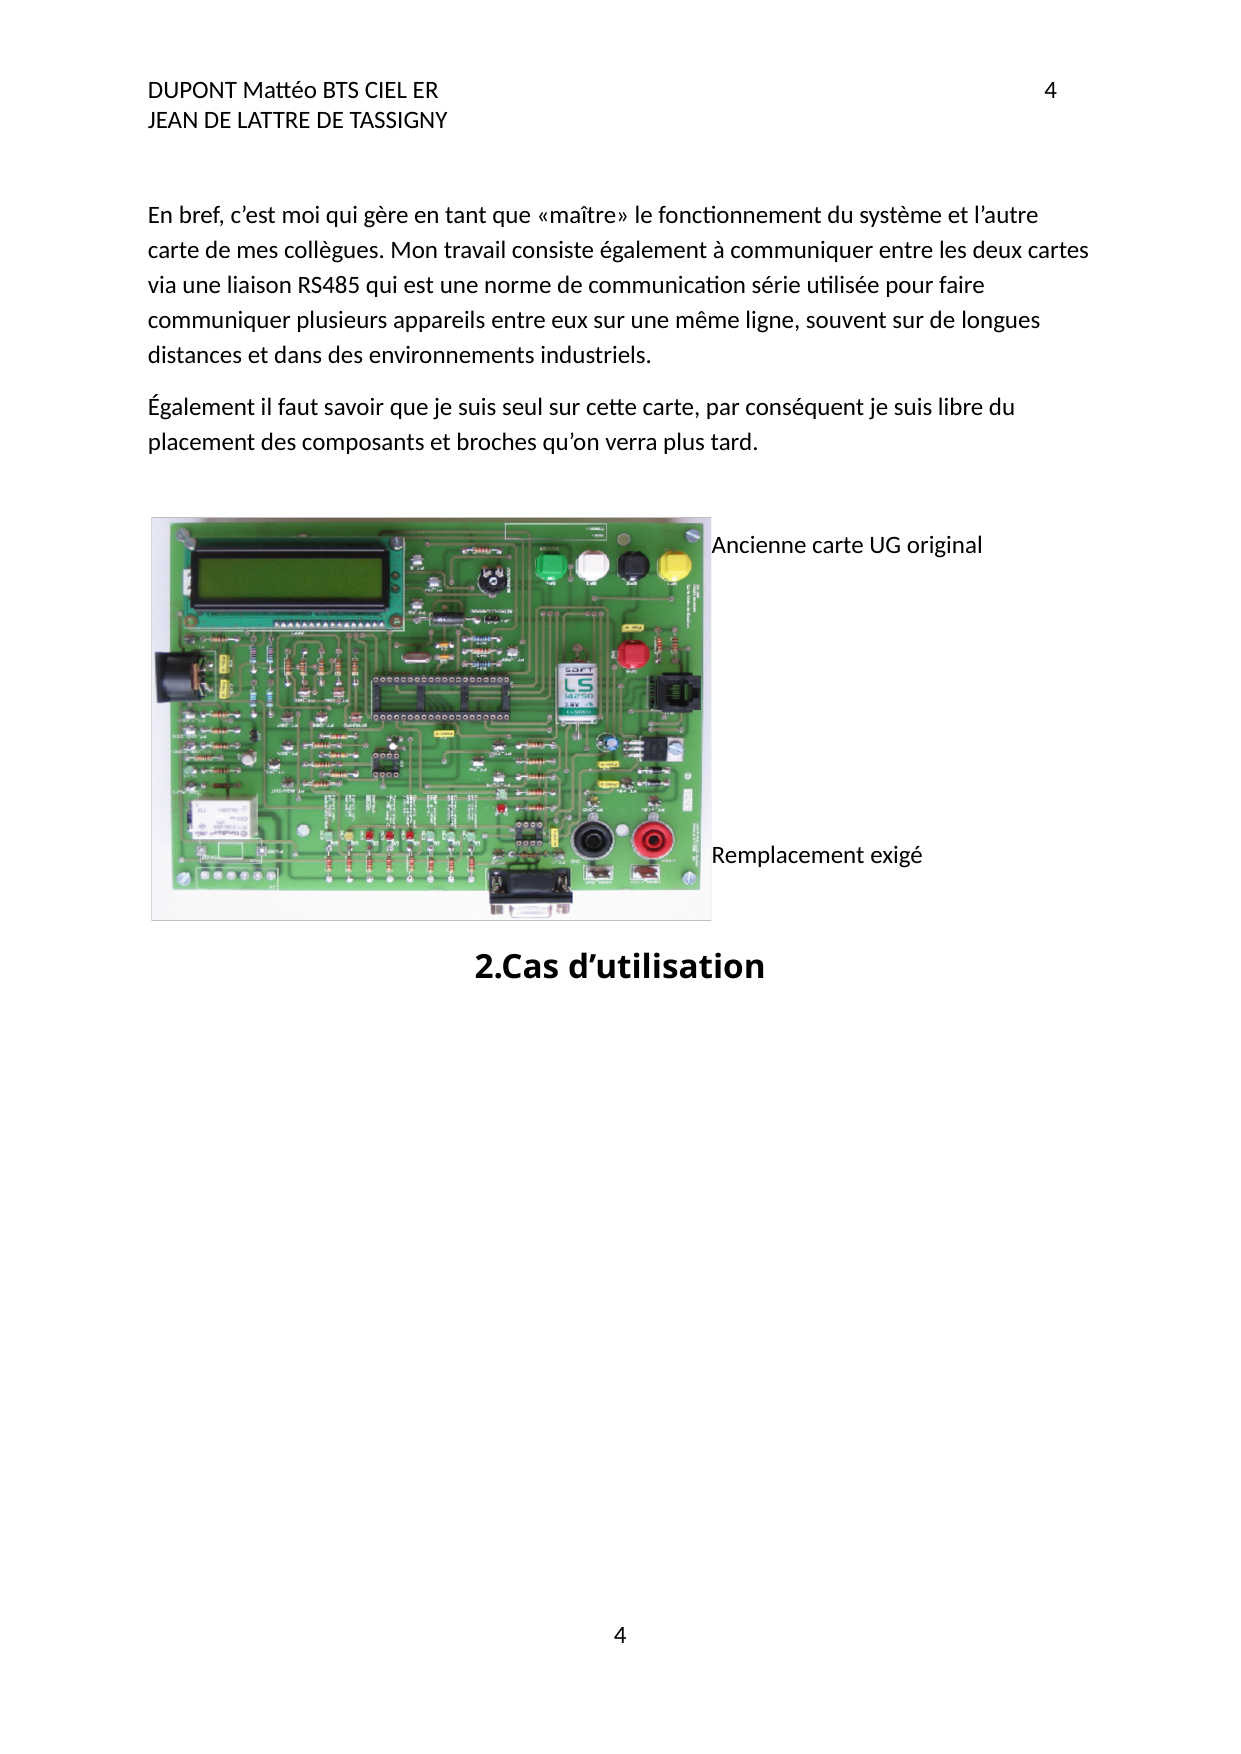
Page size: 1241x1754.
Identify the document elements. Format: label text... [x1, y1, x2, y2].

picture [151, 515, 712, 922]
text En bref, c’est moi qui gère en tant que «maître» le fonctionnement du système et l’autre carte de mes collègues. Mon travail consiste également à communiquer entre les deux cartes via une liaison RS485 qui est une norme de communication série utilisée pour faire communiquer plusieurs appareils entre eux sur une même ligne, souvent sur de longues distances et dans des environnements industriels. [148, 199, 1093, 370]
text Remplacement exigé [712, 839, 1093, 870]
subtitle 2.Cas d’utilisation [148, 943, 1093, 988]
text Également il faut savoir que je suis seul sur cette carte, par conséquent je suis libre du placement des composants et broches qu’on verra plus tard. [148, 391, 1093, 456]
text Ancienne carte UG original [712, 529, 1093, 560]
